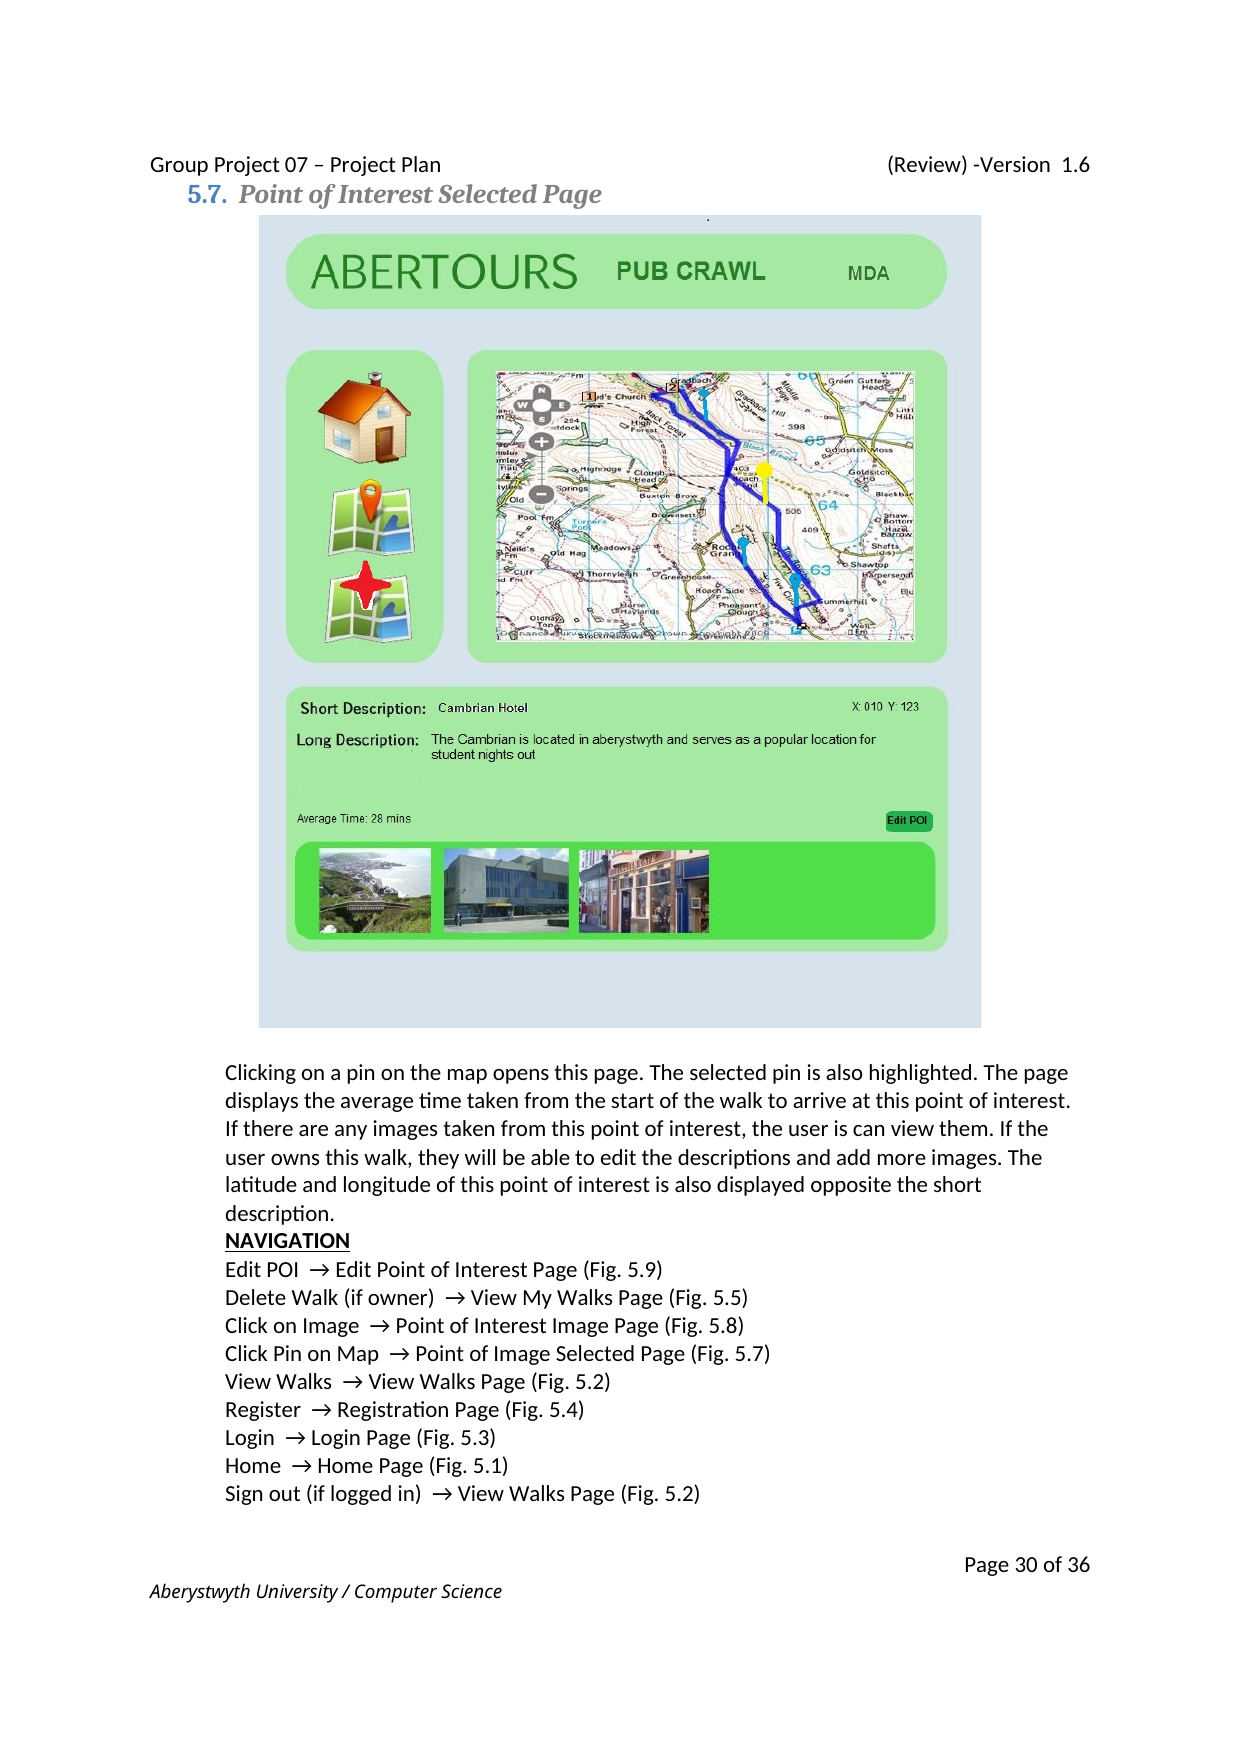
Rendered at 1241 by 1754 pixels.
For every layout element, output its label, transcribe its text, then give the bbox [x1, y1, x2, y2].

text Home → Home Page (Fig. 5.1) [225, 1451, 1090, 1479]
subtitle Point of Interest Selected Page [187, 179, 1090, 211]
text View Walks → View Walks Page (Fig. 5.2) [225, 1367, 1090, 1395]
text Click on Image → Point of Interest Image Page (Fig. 5.8) [225, 1311, 1090, 1339]
text Login → Login Page (Fig. 5.3) [225, 1423, 1090, 1451]
text Clicking on a pin on the map opens this page. The selected pin is also highlighted. The page displays the average time taken from the start of the walk to arrive at this point of interest. If there are any images taken from this point of interest, the user is can view them. If the user owns this walk, they will be able to edit the descriptions and add more images. The latitude and longitude of this point of interest is also displayed opposite the short description. [225, 1058, 1090, 1227]
text Edit POI → Edit Point of Interest Page (Fig. 5.9) [225, 1255, 1090, 1283]
text Click Pin on Map → Point of Image Selected Page (Fig. 5.7) [225, 1339, 1090, 1367]
text Sign out (if logged in) → View Walks Page (Fig. 5.2) [225, 1479, 1090, 1507]
text Register → Registration Page (Fig. 5.4) [225, 1395, 1090, 1423]
text NAVIGATION [225, 1227, 1090, 1255]
text Delete Walk (if owner) → View My Walks Page (Fig. 5.5) [225, 1283, 1090, 1311]
